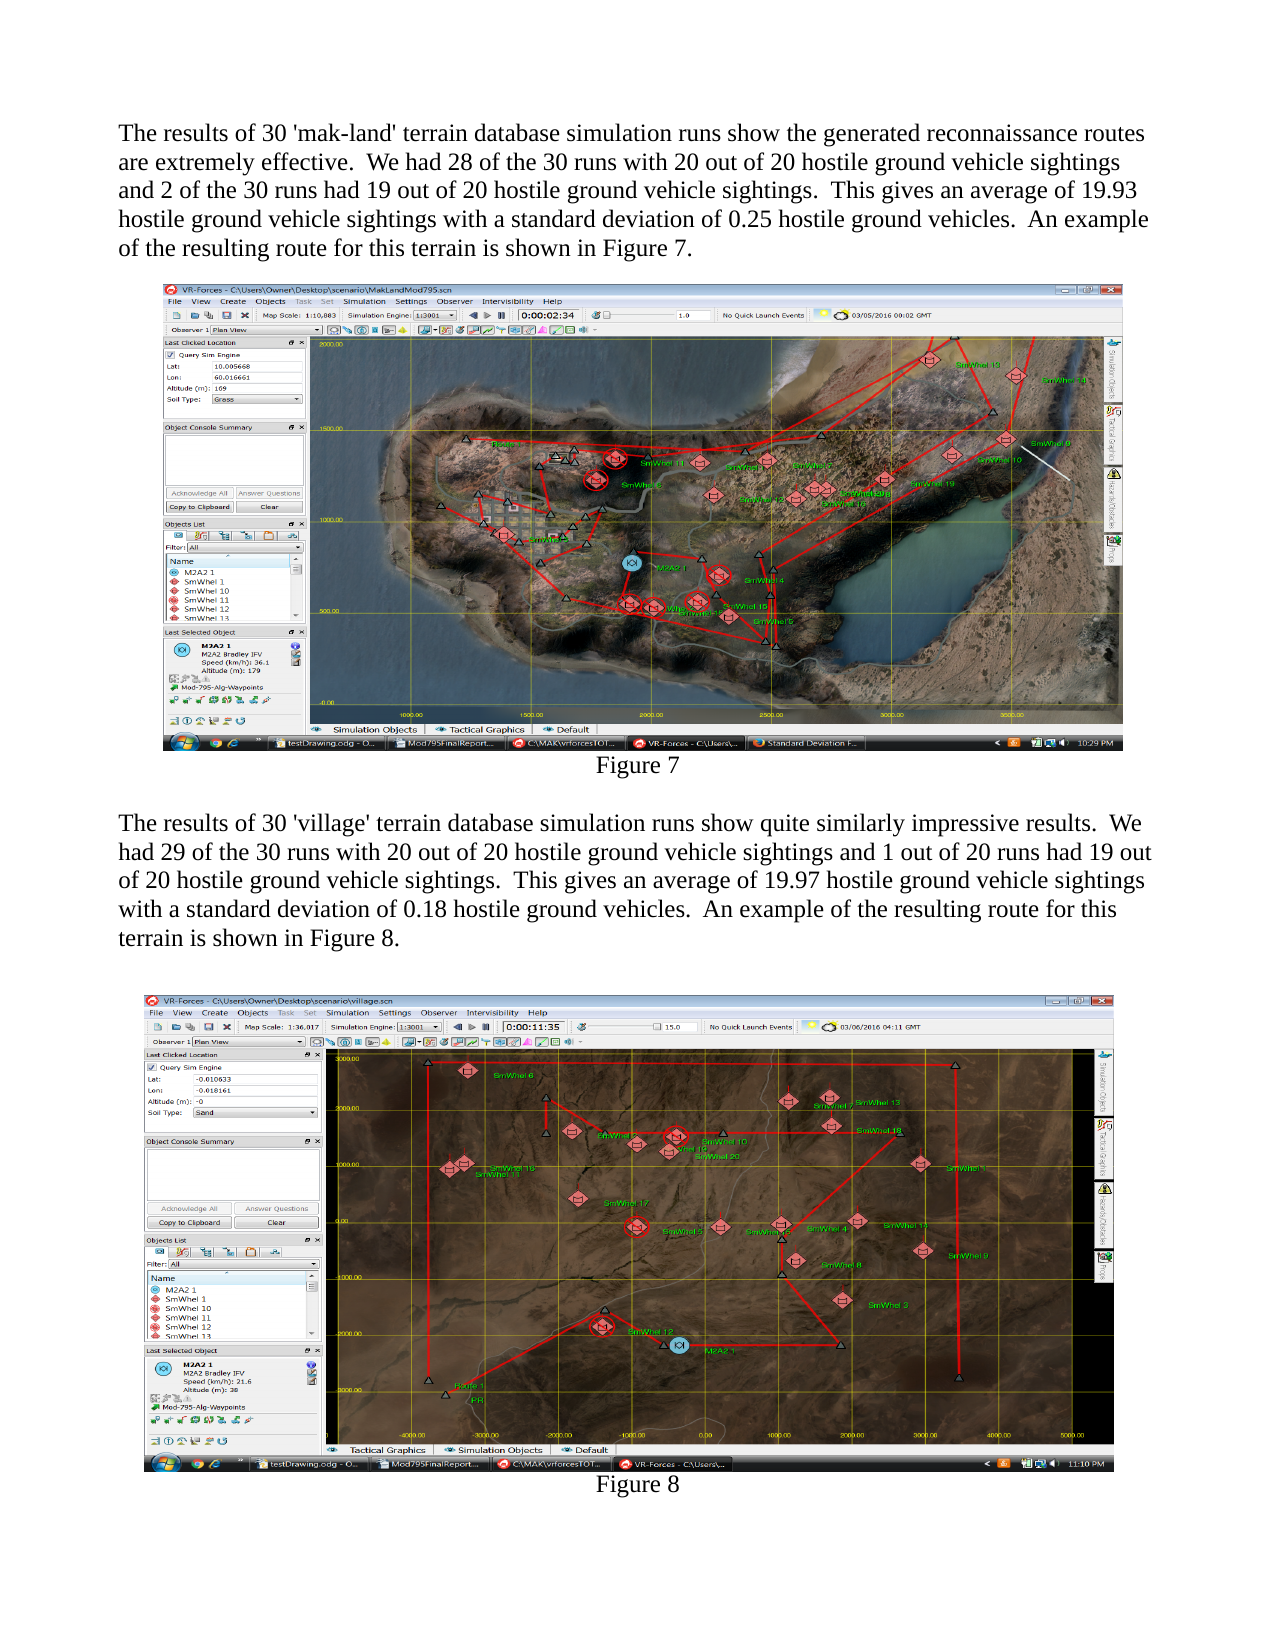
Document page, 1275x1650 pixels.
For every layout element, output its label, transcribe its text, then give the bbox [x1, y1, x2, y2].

text Figure 8 [118, 1469, 1157, 1498]
text Figure 7 [118, 751, 1157, 779]
text The results of 30 'mak-land' terrain database simulation runs show the generated reconnaissance routes are extremely effective. We had 28 of the 30 runs with 20 out of 20 hostile ground vehicle sightings and 2 of the 30 runs had 19 out of 20 hostile ground vehicle sightings. This gives an average of 19.93 hostile ground vehicle sightings with a standard deviation of 0.25 hostile ground vehicles. An example of the resulting route for this terrain is shown in Figure 7. [118, 118, 1157, 262]
picture [144, 995, 1114, 1472]
picture [163, 284, 1123, 751]
text The results of 30 'village' terrain database simulation runs show quite similarly impressive results. We had 29 of the 30 runs with 20 out of 20 hostile ground vehicle sightings and 1 out of 20 runs had 19 out of 20 hostile ground vehicle sightings. This gives an average of 19.97 hostile ground vehicle sightings with a standard deviation of 0.18 hostile ground vehicles. An example of the resulting route for this terrain is shown in Figure 8. [118, 808, 1157, 952]
